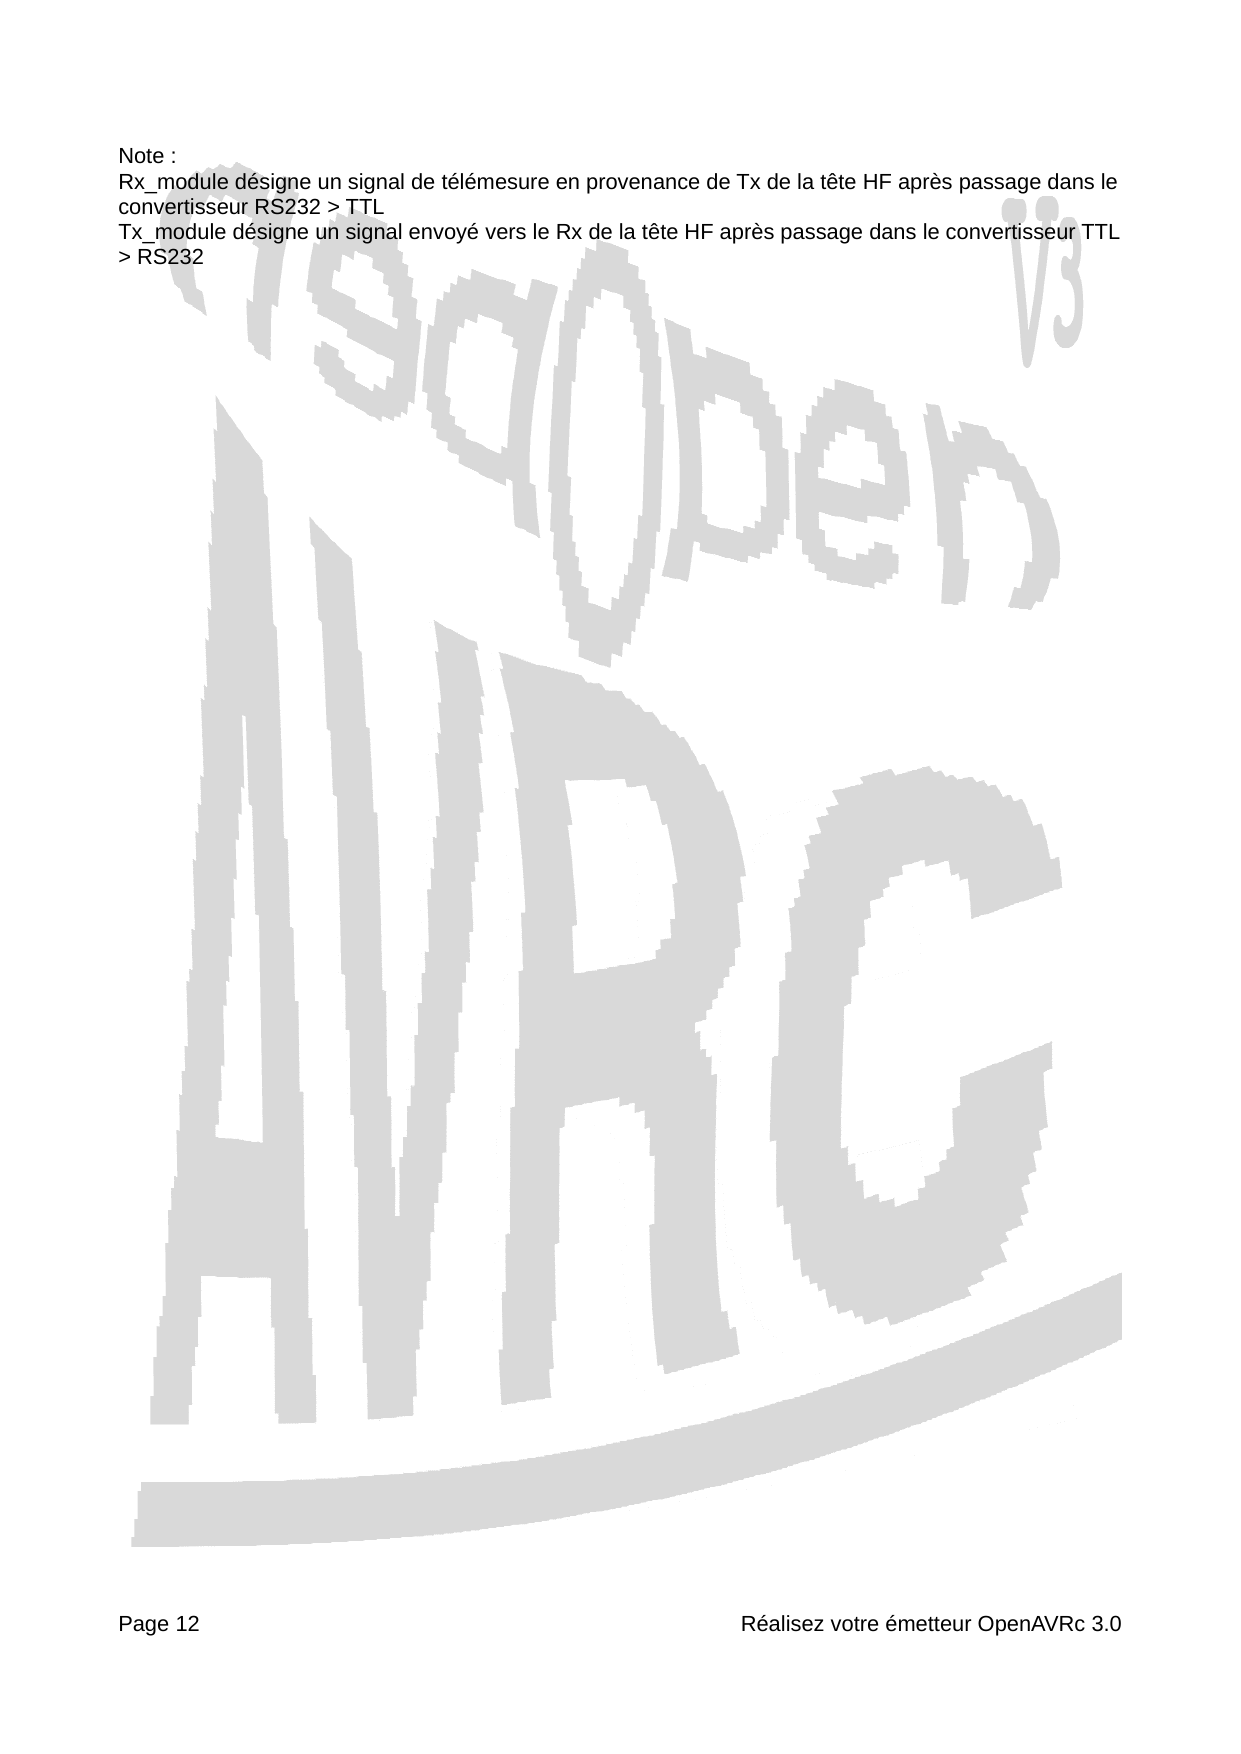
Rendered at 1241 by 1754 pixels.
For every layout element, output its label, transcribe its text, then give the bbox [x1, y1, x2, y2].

text Rx_module désigne un signal de télémesure en provenance de Tx de la tête HF après passage dans le convertisseur RS232 > TTL [118, 168, 1122, 219]
text Tx_module désigne un signal envoyé vers le Rx de la tête HF après passage dans le convertisseur TTL > RS232 [118, 219, 1122, 269]
text Note : [118, 143, 1122, 168]
